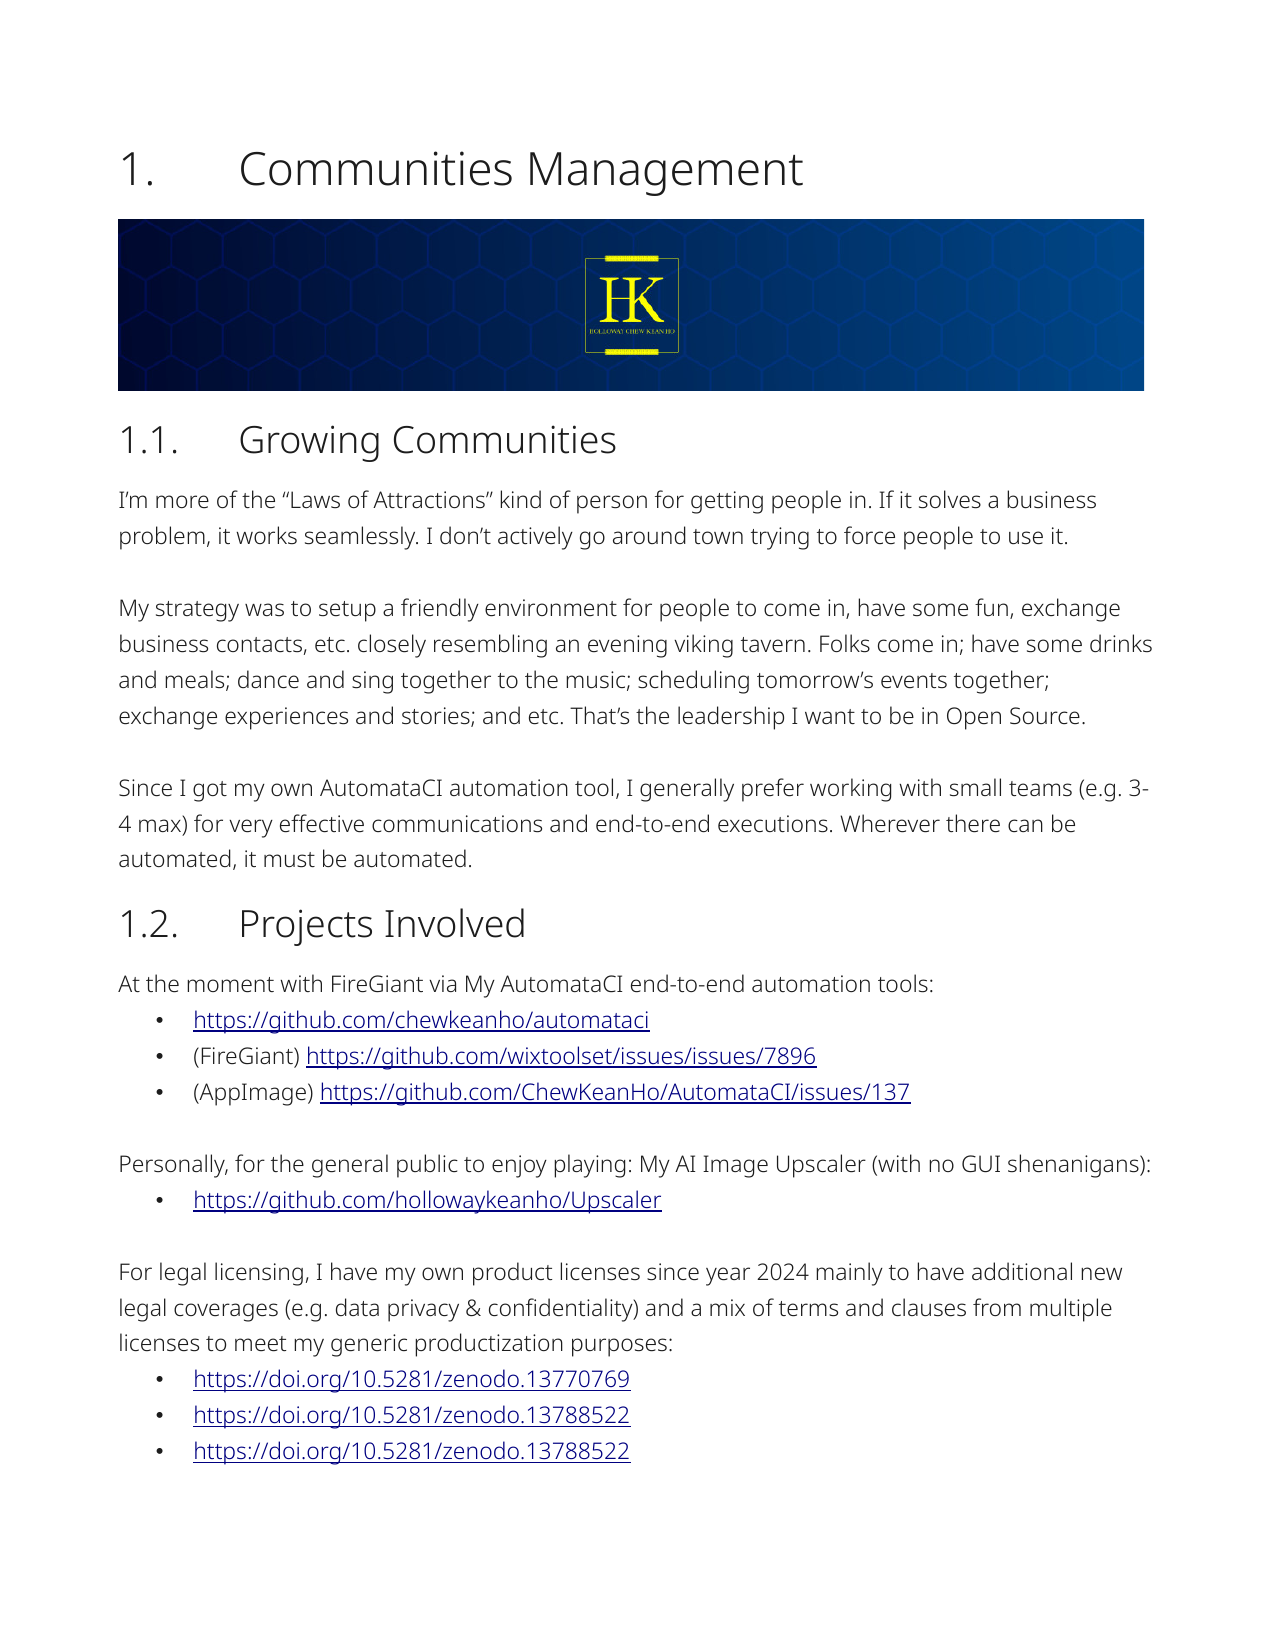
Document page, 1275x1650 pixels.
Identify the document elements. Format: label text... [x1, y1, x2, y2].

list https://doi.org/10.5281/zenodo.13788522 [156, 1435, 1157, 1466]
subtitle Growing Communities [118, 413, 1157, 464]
subtitle Communities Management [118, 136, 1157, 198]
text I’m more of the “Laws of Attractions” kind of person for getting people in. If it solves a business problem, it works seamlessly. I don’t actively go around town trying to force people to use it. [118, 484, 1157, 551]
subtitle Projects Involved [118, 897, 1157, 948]
text At the moment with FireGiant via My AutomataCI end-to-end automation tools: [118, 968, 1157, 999]
text Since I got my own AutomataCI automation tool, I generally prefer working with small teams (e.g. 3-4 max) for very effective communications and end-to-end executions. Wherever there can be automated, it must be automated. [118, 772, 1157, 875]
list https://github.com/chewkeanho/automataci [156, 1004, 1157, 1035]
list (FireGiant) https://github.com/wixtoolset/issues/issues/7896 [156, 1040, 1157, 1071]
list https://github.com/hollowaykeanho/Upscaler [156, 1184, 1157, 1215]
text My strategy was to setup a friendly environment for people to come in, have some fun, exchange business contacts, etc. closely resembling an evening viking tavern. Folks come in; have some drinks and meals; dance and sing together to the music; scheduling tomorrow’s events together; exchange experiences and stories; and etc. That’s the leadership I want to be in Open Source. [118, 592, 1157, 731]
text For legal licensing, I have my own product licenses since year 2024 mainly to have additional new legal coverages (e.g. data privacy & confidentiality) and a mix of terms and clauses from multiple licenses to meet my generic productization purposes: [118, 1256, 1157, 1359]
list https://doi.org/10.5281/zenodo.13770769 [156, 1363, 1157, 1394]
picture [118, 219, 1145, 391]
list (AppImage) https://github.com/ChewKeanHo/AutomataCI/issues/137 [156, 1076, 1157, 1107]
list https://doi.org/10.5281/zenodo.13788522 [156, 1399, 1157, 1431]
text Personally, for the general public to enjoy playing: My AI Image Upscaler (with no GUI shenanigans): [118, 1148, 1157, 1179]
